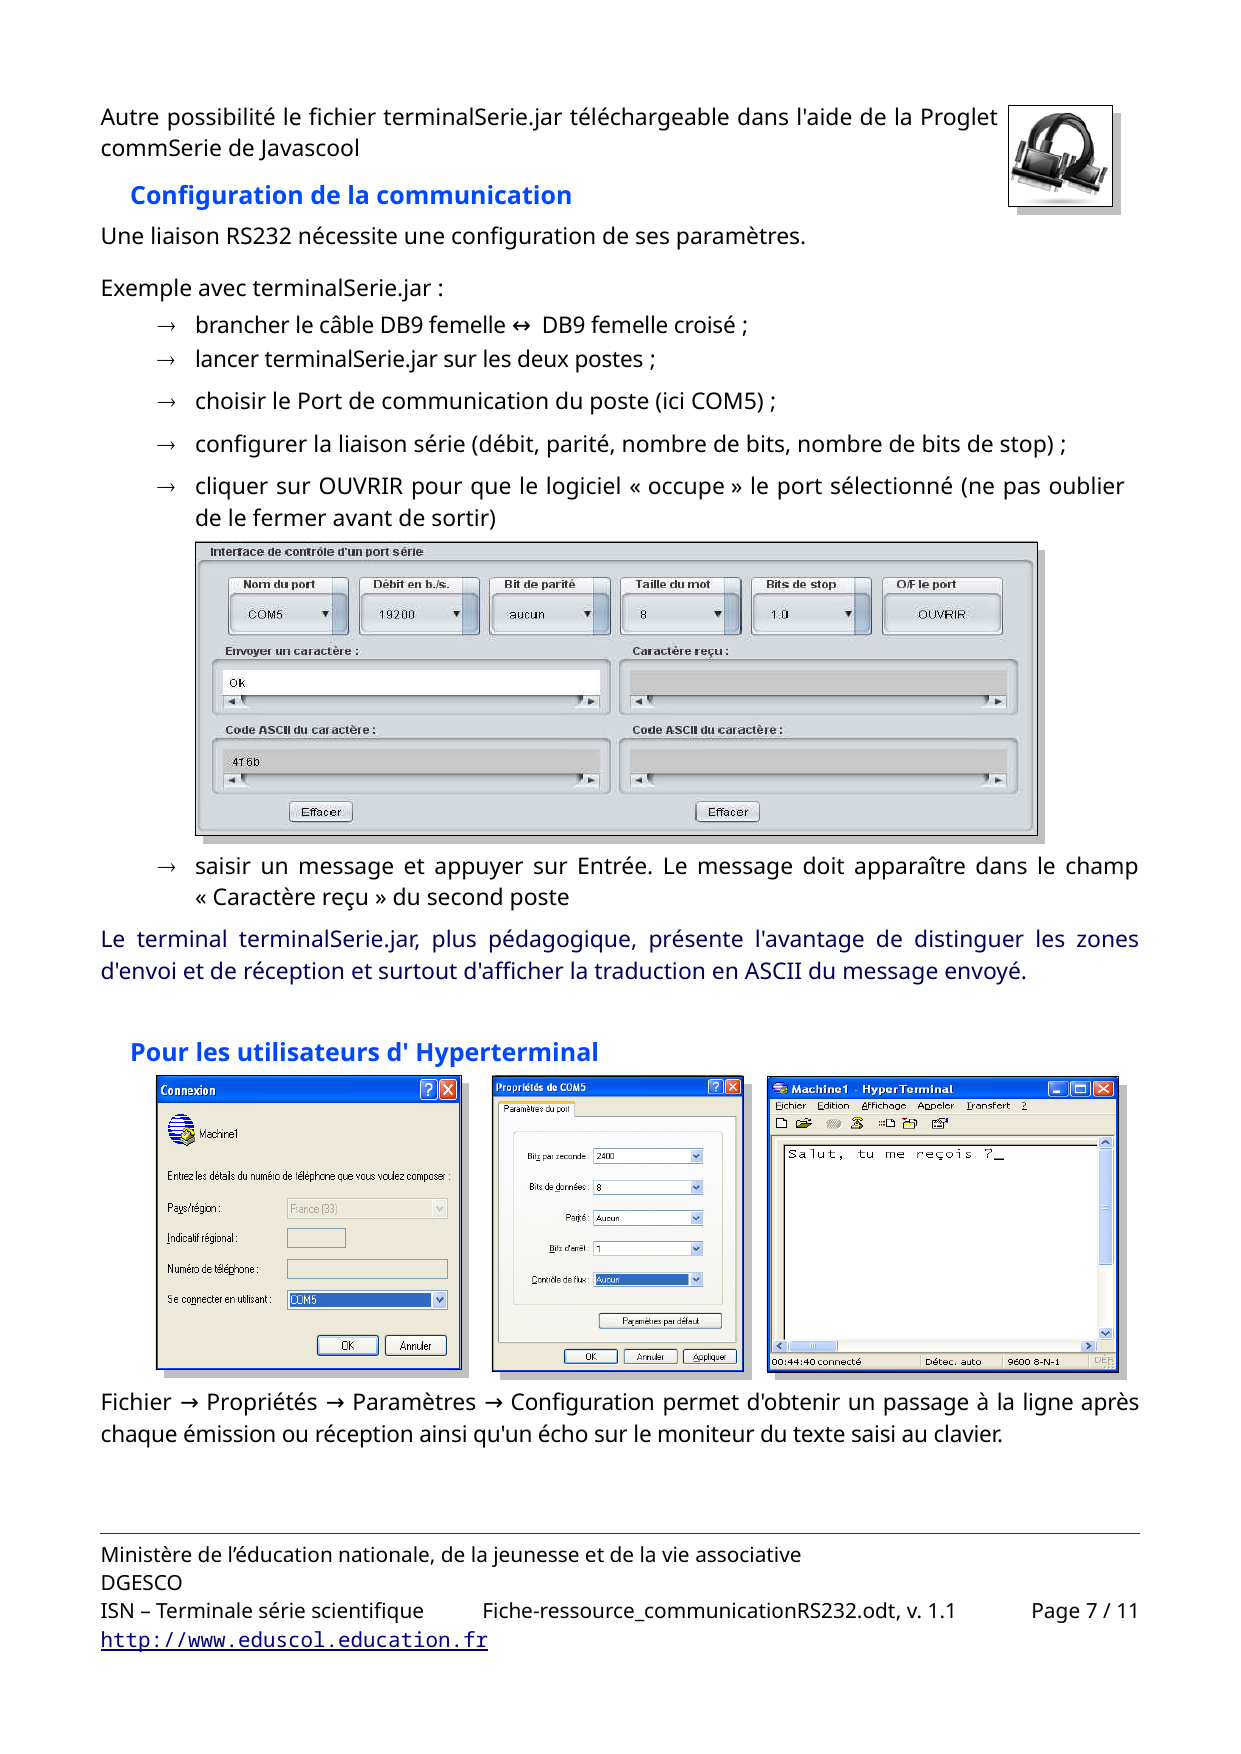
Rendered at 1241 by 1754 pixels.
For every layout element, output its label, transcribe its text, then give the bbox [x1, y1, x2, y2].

text Une liaison RS232 nécessite une configuration de ses paramètres. [100, 220, 1140, 251]
picture [1009, 106, 1112, 206]
list brancher le câble DB9 femelle ↔ DB9 femelle croisé ; [157, 309, 1140, 340]
picture [493, 1077, 743, 1371]
text Autre possibilité le fichier terminalSerie.jar téléchargeable dans l'aide de la Proglet commSerie de Javascool [100, 100, 1140, 163]
text Fichier → Propriétés → Paramètres → Configuration permet d'obtenir un passage à la ligne après chaque émission ou réception ainsi qu'un écho sur le moniteur du texte saisi au clavier. [100, 1071, 1140, 1449]
text Configuration de la communication [130, 178, 1017, 212]
text Pour les utilisateurs d' Hyperterminal [130, 1035, 1140, 1069]
picture [768, 1077, 1118, 1372]
list lancer terminalSerie.jar sur les deux postes ; [157, 343, 772, 374]
list configurer la liaison série (débit, parité, nombre de bits, nombre de bits de stop) ; [157, 428, 1125, 459]
list choisir le Port de communication du poste (ici COM5) ; [157, 385, 1140, 417]
list saisir un message et appuyer sur Entrée. Le message doit apparaître dans le champ « Caractère reçu » du second poste [157, 544, 1140, 912]
picture [196, 543, 1037, 835]
picture [157, 1076, 461, 1369]
text Exemple avec terminalSerie.jar : [100, 272, 1140, 303]
text Le terminal terminalSerie.jar, plus pédagogique, présente l'avantage de distinguer les zones d'envoi et de réception et surtout d'afficher la traduction en ASCII du message envoyé. [100, 923, 1140, 986]
list cliquer sur OUVRIR pour que le logiciel « occupe » le port sélectionné (ne pas oublier de le fermer avant de sortir) [157, 470, 1125, 533]
